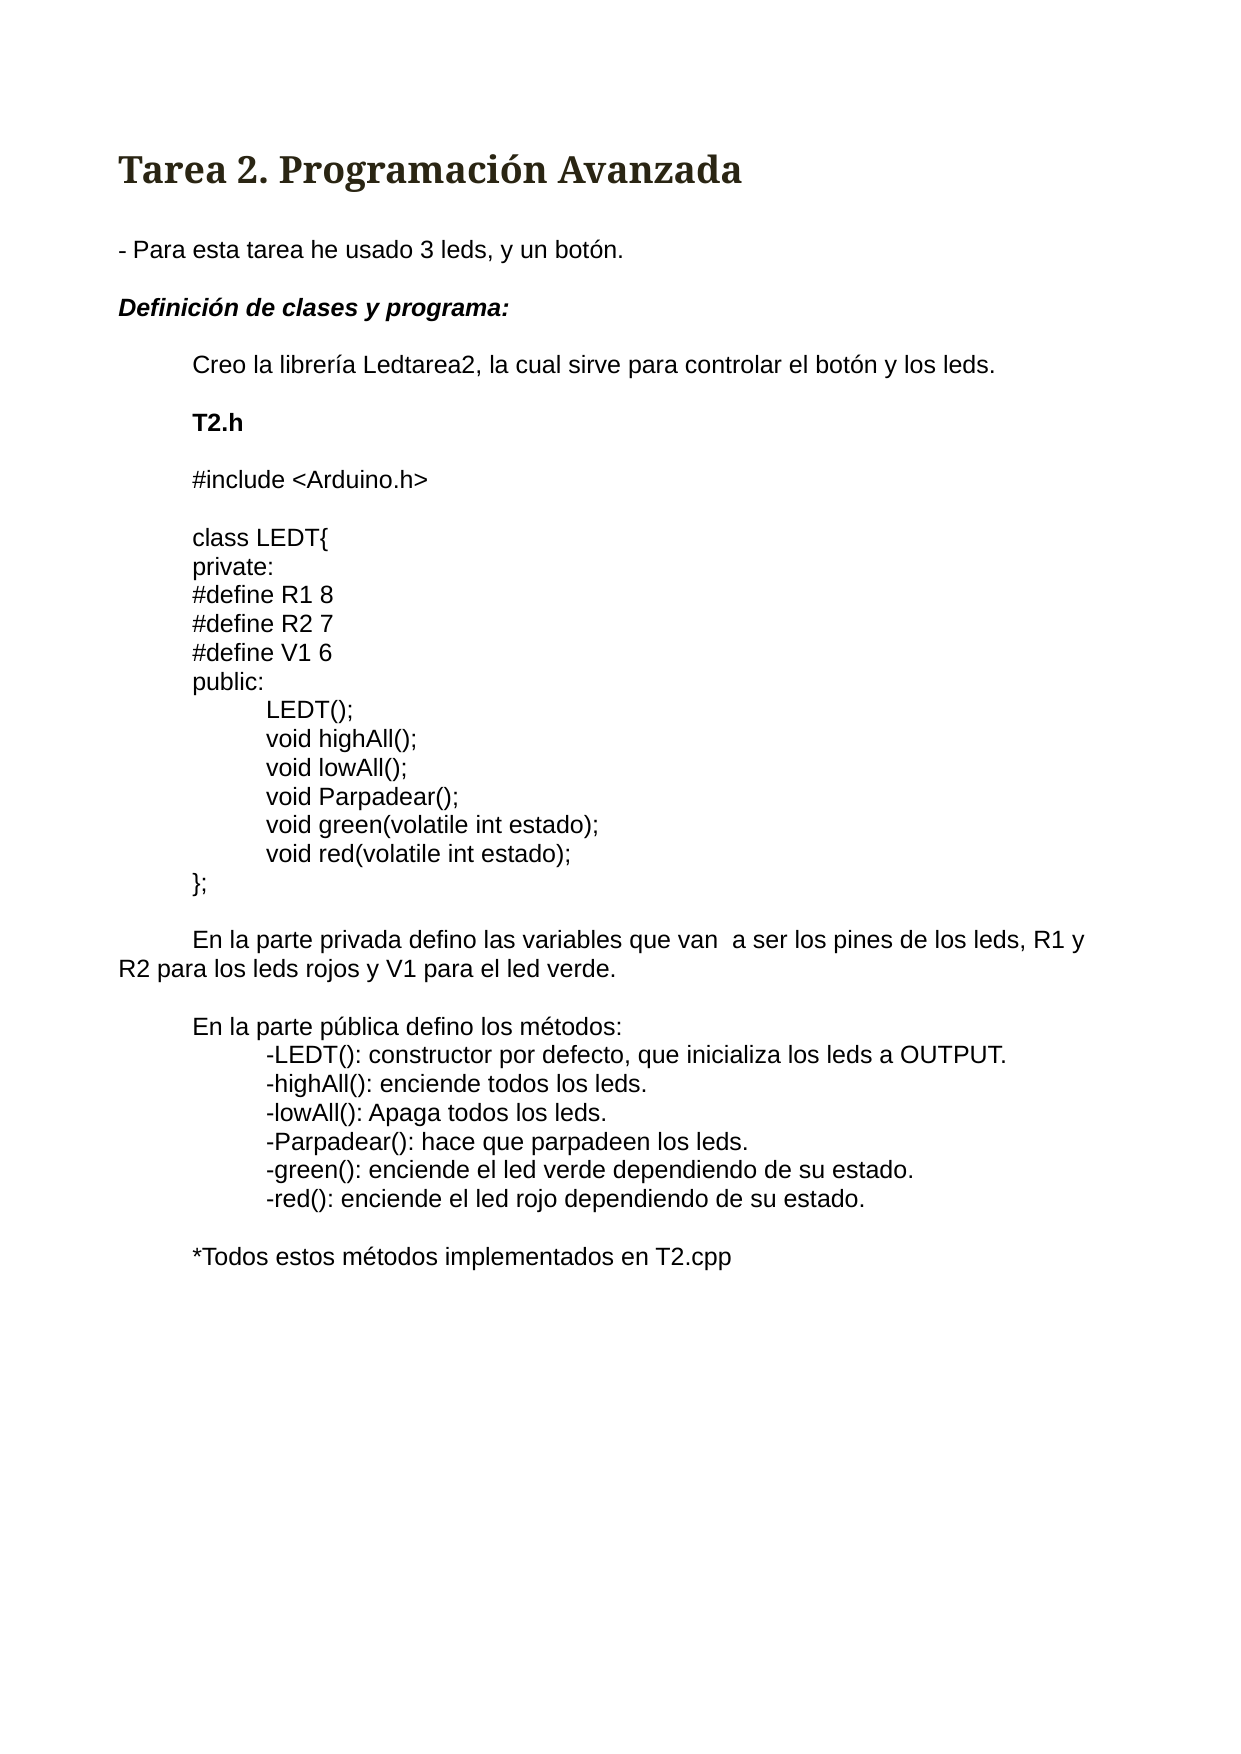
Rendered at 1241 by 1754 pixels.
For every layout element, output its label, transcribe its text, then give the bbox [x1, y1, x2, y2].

text En la parte pública defino los métodos: [118, 1012, 1122, 1041]
text void lowAll(); [118, 753, 1122, 782]
text }; [118, 868, 1122, 897]
text public: [118, 667, 1122, 696]
text #define R1 8 [118, 581, 1122, 609]
text *Todos estos métodos implementados en T2.cpp [118, 1242, 1122, 1271]
text void green(volatile int estado); [118, 811, 1122, 839]
text -red(): enciende el led rojo dependiendo de su estado. [118, 1184, 1122, 1213]
text -lowAll(): Apaga todos los leds. [118, 1098, 1122, 1127]
text void Parpadear(); [118, 782, 1122, 811]
text void highAll(); [118, 724, 1122, 753]
text #include <Arduino.h> [118, 466, 1122, 494]
text -highAll(): enciende todos los leds. [118, 1069, 1122, 1098]
text #define V1 6 [118, 638, 1122, 667]
text T2.h [118, 408, 1122, 437]
text -green(): enciende el led verde dependiendo de su estado. [118, 1156, 1122, 1184]
text private: [118, 552, 1122, 581]
text #define R2 7 [118, 609, 1122, 638]
text void red(volatile int estado); [118, 839, 1122, 868]
text -Parpadear(): hace que parpadeen los leds. [118, 1127, 1122, 1156]
text class LEDT{ [118, 523, 1122, 552]
text En la parte privada defino las variables que van a ser los pines de los leds, R1 y R2 para los leds rojos y V1 para el led verde. [118, 926, 1122, 983]
text -LEDT(): constructor por defecto, que inicializa los leds a OUTPUT. [118, 1041, 1122, 1069]
text - Para esta tarea he usado 3 leds, y un botón. [118, 235, 1122, 264]
text Definición de clases y programa: [118, 293, 1122, 322]
text LEDT(); [118, 696, 1122, 724]
text Creo la librería Ledtarea2, la cual sirve para controlar el botón y los leds. [118, 351, 1122, 379]
subtitle Tarea 2. Programación Avanzada [118, 143, 1122, 194]
